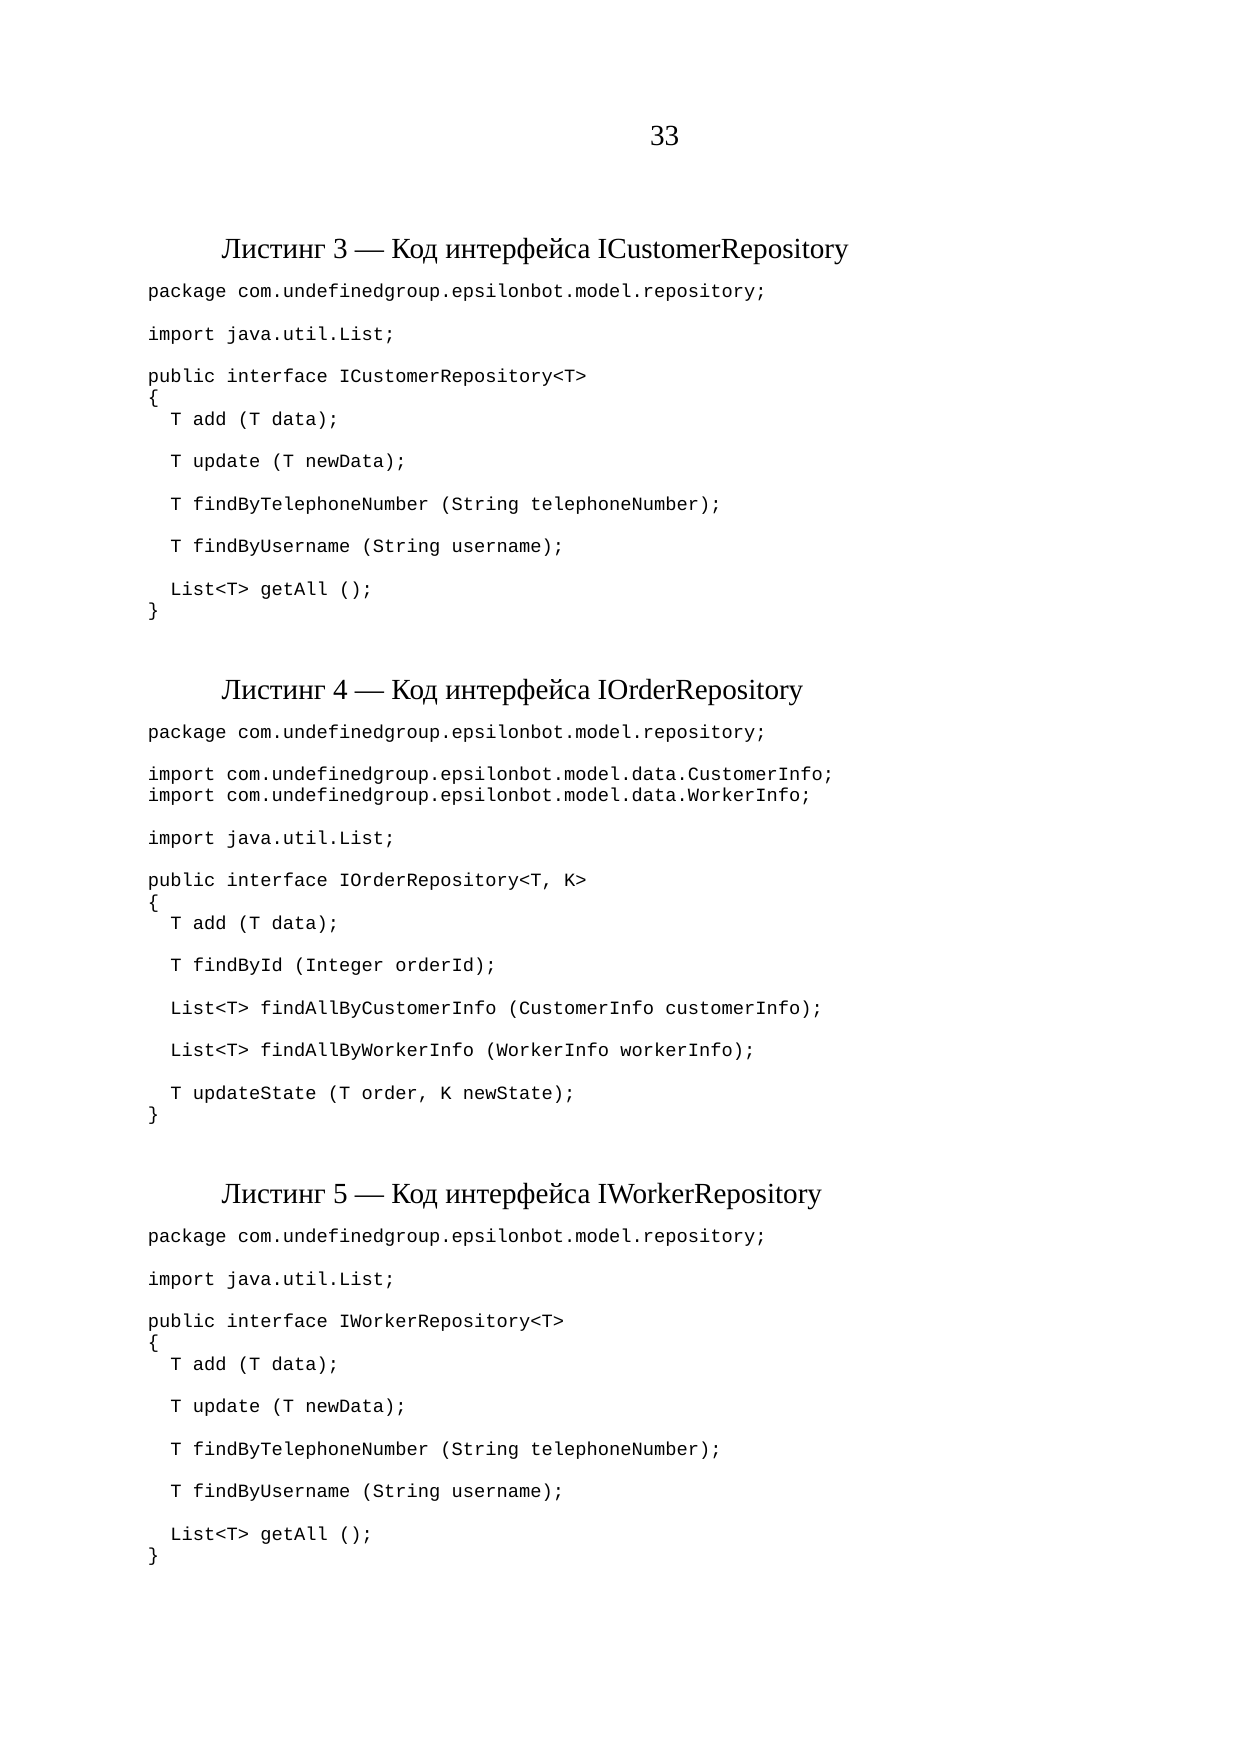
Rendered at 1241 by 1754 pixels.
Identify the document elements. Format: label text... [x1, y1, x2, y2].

text T findByUsername (String username); [148, 537, 1181, 558]
text package com.undefinedgroup.epsilonbot.model.repository; [148, 722, 1181, 744]
text { [148, 892, 1181, 914]
text package com.undefinedgroup.epsilonbot.model.repository; [148, 1227, 1181, 1248]
text T findByUsername (String username); [148, 1482, 1181, 1503]
text import com.undefinedgroup.epsilonbot.model.data.WorkerInfo; [148, 786, 1181, 807]
text import java.util.List; [148, 324, 1181, 346]
text T updateState (T order, K newState); [148, 1084, 1181, 1105]
text { [148, 1333, 1181, 1354]
text T add (T data); [148, 1354, 1181, 1376]
text import java.util.List; [148, 1269, 1181, 1291]
text { [148, 388, 1181, 409]
text T update (T newData); [148, 1397, 1181, 1418]
text List<T> getAll (); [148, 579, 1181, 601]
text public interface IWorkerRepository<T> [148, 1312, 1181, 1333]
text package com.undefinedgroup.epsilonbot.model.repository; [148, 282, 1181, 303]
text List<T> getAll (); [148, 1524, 1181, 1546]
text List<T> findAllByWorkerInfo (WorkerInfo workerInfo); [148, 1041, 1181, 1062]
text T add (T data); [148, 409, 1181, 431]
text Листинг 3 — Код интерфейса ICustomerRepository [148, 231, 1181, 265]
text List<T> findAllByCustomerInfo (CustomerInfo customerInfo); [148, 999, 1181, 1020]
text T findByTelephoneNumber (String telephoneNumber); [148, 494, 1181, 516]
text Листинг 5 — Код интерфейса IWorkerRepository [148, 1176, 1181, 1210]
text T update (T newData); [148, 452, 1181, 473]
text } [148, 1105, 1181, 1126]
text import com.undefinedgroup.epsilonbot.model.data.CustomerInfo; [148, 765, 1181, 786]
text T findById (Integer orderId); [148, 956, 1181, 977]
text } [148, 1546, 1181, 1567]
text T add (T data); [148, 914, 1181, 935]
text T findByTelephoneNumber (String telephoneNumber); [148, 1439, 1181, 1461]
text public interface ICustomerRepository<T> [148, 367, 1181, 388]
text } [148, 601, 1181, 622]
text import java.util.List; [148, 829, 1181, 850]
text public interface IOrderRepository<T, K> [148, 871, 1181, 892]
text Листинг 4 — Код интерфейса IOrderRepository [148, 672, 1181, 706]
